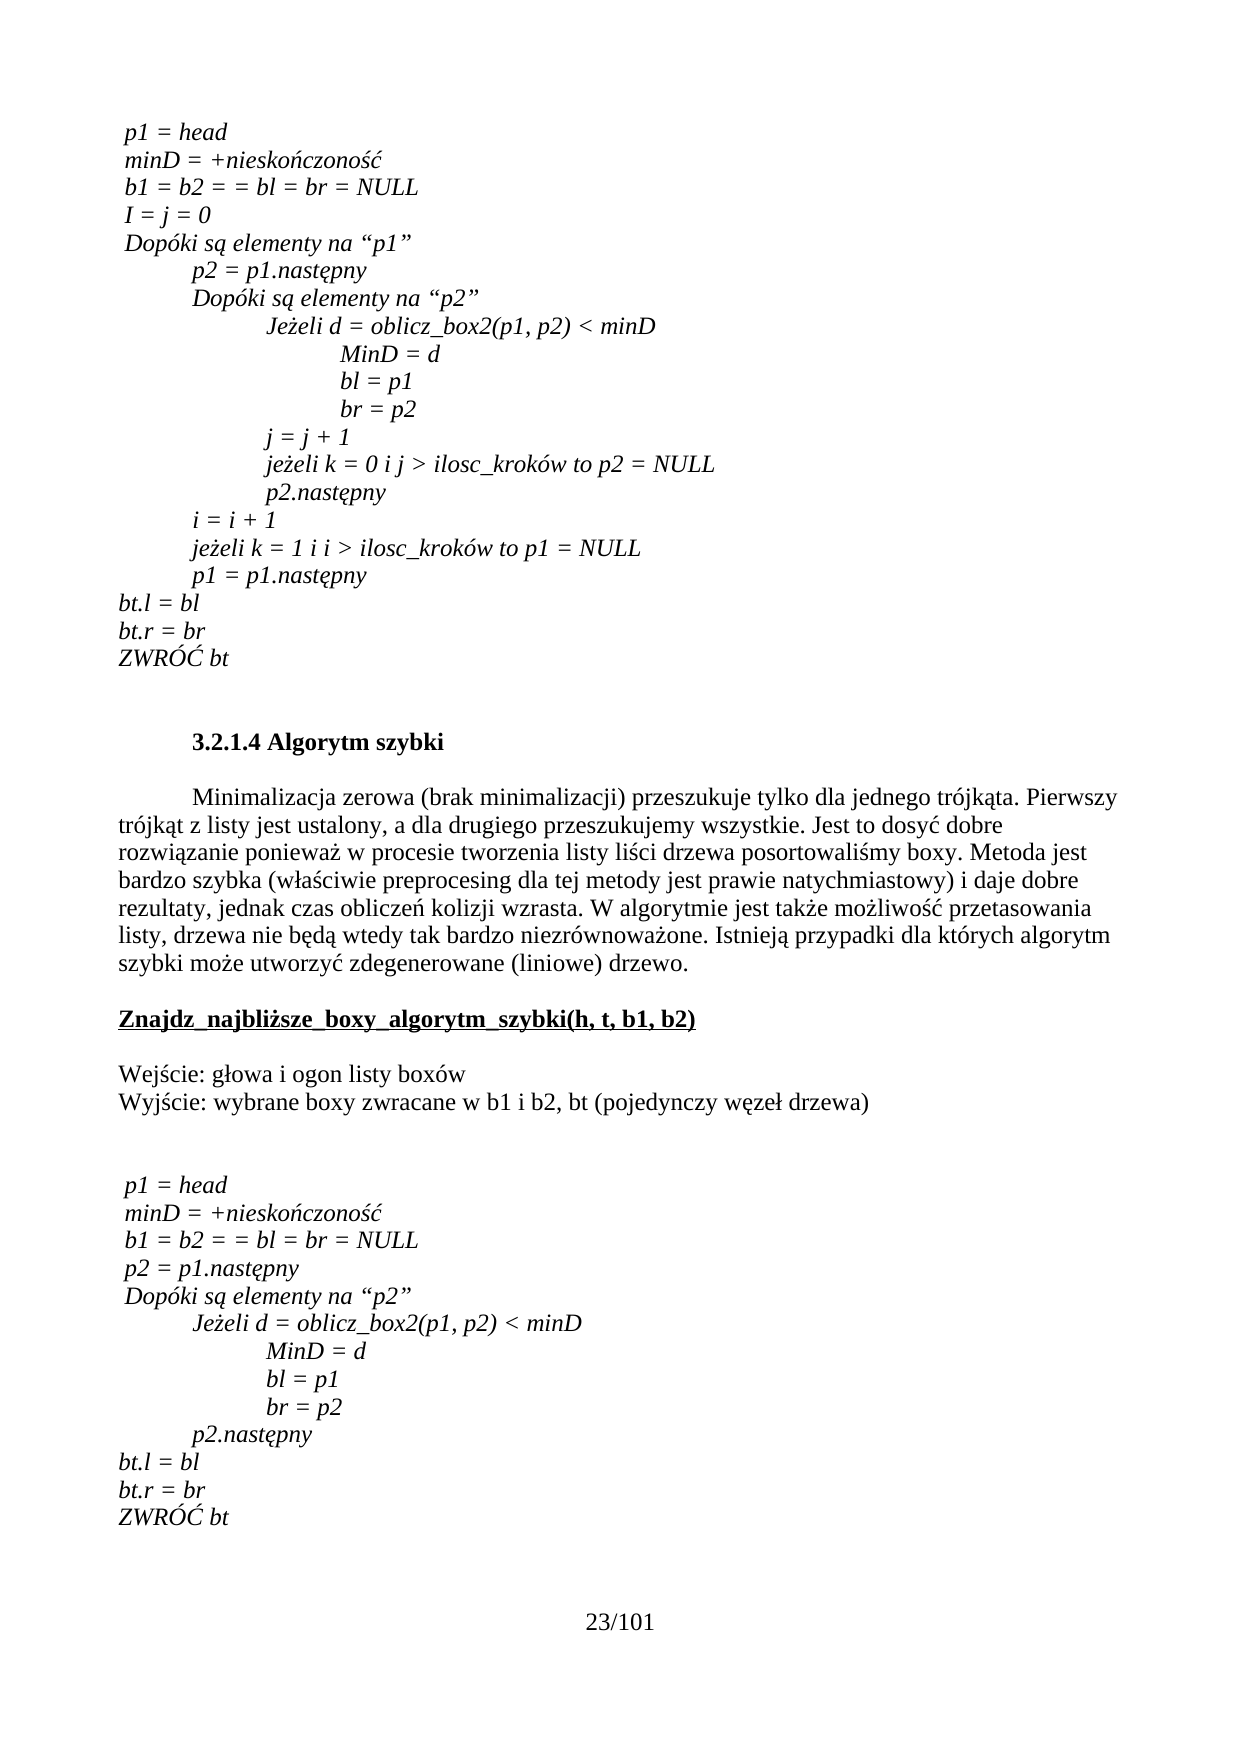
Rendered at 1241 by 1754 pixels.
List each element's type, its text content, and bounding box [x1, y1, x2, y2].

text p2 = p1.następny [118, 1254, 1122, 1282]
text p1 = p1.następny [118, 561, 1122, 589]
text Znajdz_najbliższe_boxy_algorytm_szybki(h, t, b1, b2) [118, 1005, 1122, 1032]
text bl = p1 [118, 1365, 1122, 1393]
text br = p2 [118, 1393, 1122, 1420]
text Dopóki są elementy na “p2” [118, 1282, 1122, 1309]
text MinD = d [118, 340, 1122, 367]
text i = i + 1 [118, 506, 1122, 534]
text bt.l = bl [118, 1448, 1122, 1476]
text p2 = p1.następny [118, 257, 1122, 284]
text p2.następny [118, 1420, 1122, 1448]
text p1 = head [118, 118, 1122, 146]
text minD = +nieskończoność [118, 1199, 1122, 1226]
text Dopóki są elementy na “p2” [118, 284, 1122, 312]
text MinD = d [118, 1337, 1122, 1365]
text Wejście: głowa i ogon listy boxów [118, 1060, 1122, 1088]
text bl = p1 [118, 367, 1122, 395]
text bt.r = br [118, 1476, 1122, 1503]
text ZWRÓĆ bt [118, 644, 1122, 672]
text ZWRÓĆ bt [118, 1503, 1122, 1531]
text b1 = b2 = = bl = br = NULL [118, 1226, 1122, 1254]
text bt.r = br [118, 617, 1122, 644]
text Jeżeli d = oblicz_box2(p1, p2) < minD [118, 1309, 1122, 1337]
text jeżeli k = 0 i j > ilosc_kroków to p2 = NULL [118, 451, 1122, 478]
text p1 = head [118, 1171, 1122, 1199]
text minD = +nieskończoność [118, 146, 1122, 173]
text br = p2 [118, 395, 1122, 423]
text Dopóki są elementy na “p1” [118, 229, 1122, 257]
text jeżeli k = 1 i i > ilosc_kroków to p1 = NULL [118, 534, 1122, 561]
text Jeżeli d = oblicz_box2(p1, p2) < minD [118, 312, 1122, 340]
text b1 = b2 = = bl = br = NULL [118, 173, 1122, 201]
text Wyjście: wybrane boxy zwracane w b1 i b2, bt (pojedynczy węzeł drzewa) [118, 1088, 1122, 1116]
text p2.następny [118, 478, 1122, 506]
text bt.l = bl [118, 589, 1122, 617]
text 3.2.1.4 Algorytm szybki [118, 728, 1122, 755]
text j = j + 1 [118, 423, 1122, 451]
text I = j = 0 [118, 201, 1122, 229]
text Minimalizacja zerowa (brak minimalizacji) przeszukuje tylko dla jednego trójkąta. Pierwszy trójkąt z listy jest ustalony, a dla drugiego przeszukujemy wszystkie. Jest to dosyć dobre rozwiązanie ponieważ w procesie tworzenia listy liści drzewa posortowaliśmy boxy. Metoda jest bardzo szybka (właściwie preprocesing dla tej metody jest prawie natychmiastowy) i daje dobre rezultaty, jednak czas obliczeń kolizji wzrasta. W algorytmie jest także możliwość przetasowania listy, drzewa nie będą wtedy tak bardzo niezrównoważone. Istnieją przypadki dla których algorytm szybki może utworzyć zdegenerowane (liniowe) drzewo. [118, 783, 1122, 977]
